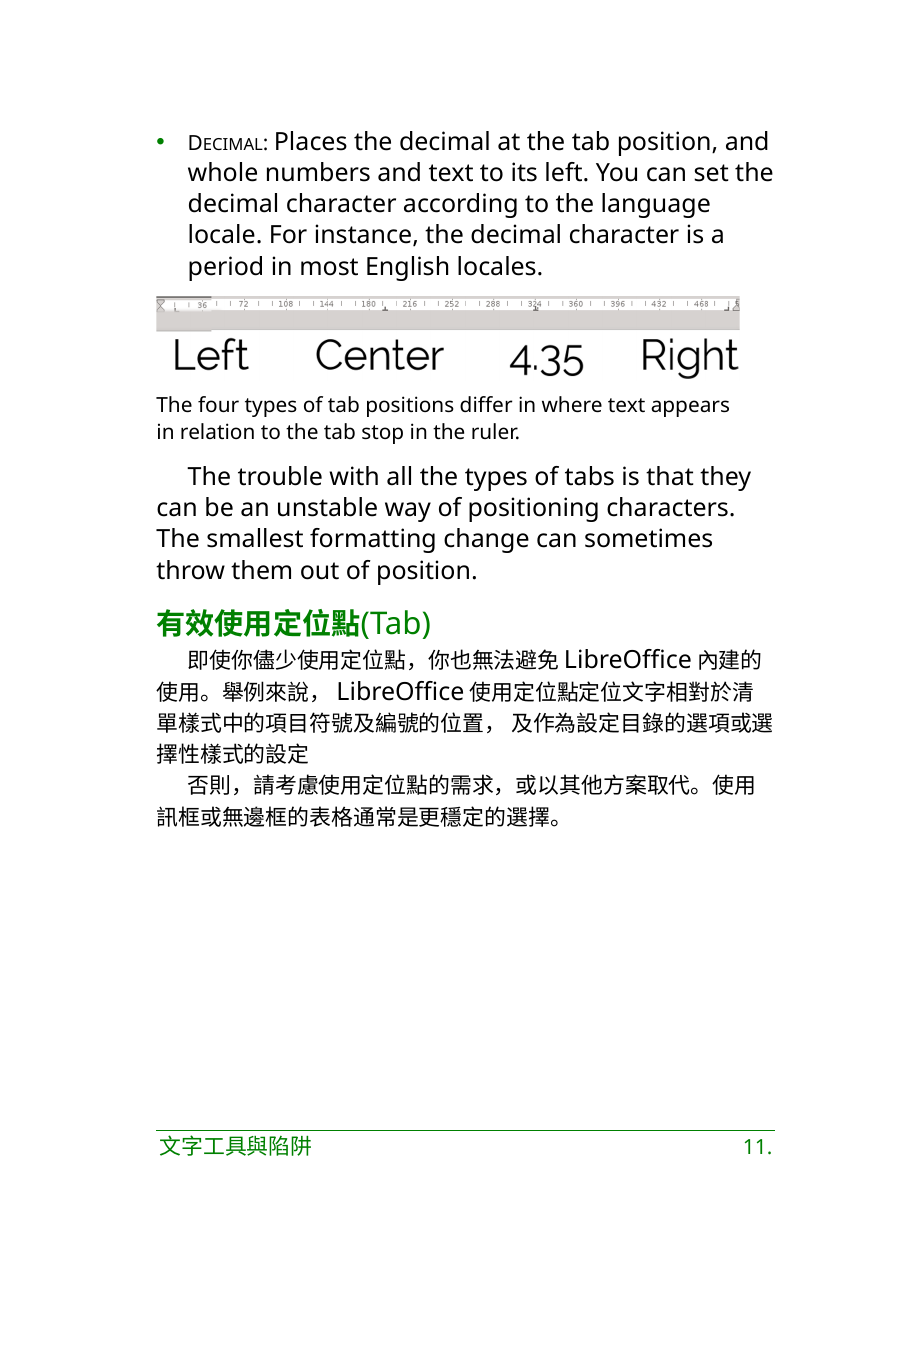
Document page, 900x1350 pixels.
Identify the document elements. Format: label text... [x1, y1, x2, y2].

table_header [156, 297, 743, 383]
picture [156, 296, 740, 381]
text 否則，請考慮使用定位點的需求，或以其他方案取代。使用訊框或無邊框的表格通常是更穩定的選擇。 [156, 769, 775, 831]
subtitle 有效使用定位點(Tab) [156, 601, 775, 644]
table_cell The four types of tab positions differ in where text appears in relation to the tab stop in the ruler. [156, 383, 743, 445]
text 即使你儘少使用定位點，你也無法避免LibreOffice內建的使用。舉例來說， LibreOffice使用定位點定位文字相對於清單樣式中的項目符號及編號的位置， 及作為設定目錄的選項或選擇性樣式的設定 [156, 644, 775, 769]
list Decimal: Places the decimal at the tab position, and whole numbers and text to its left. You can set the decimal character according to the language locale. For instance, the decimal character is a period in most English locales. [156, 125, 775, 281]
text The trouble with all the types of tabs is that they can be an unstable way of positioning characters. The smallest formatting change can sometimes throw them out of position. [156, 460, 775, 585]
